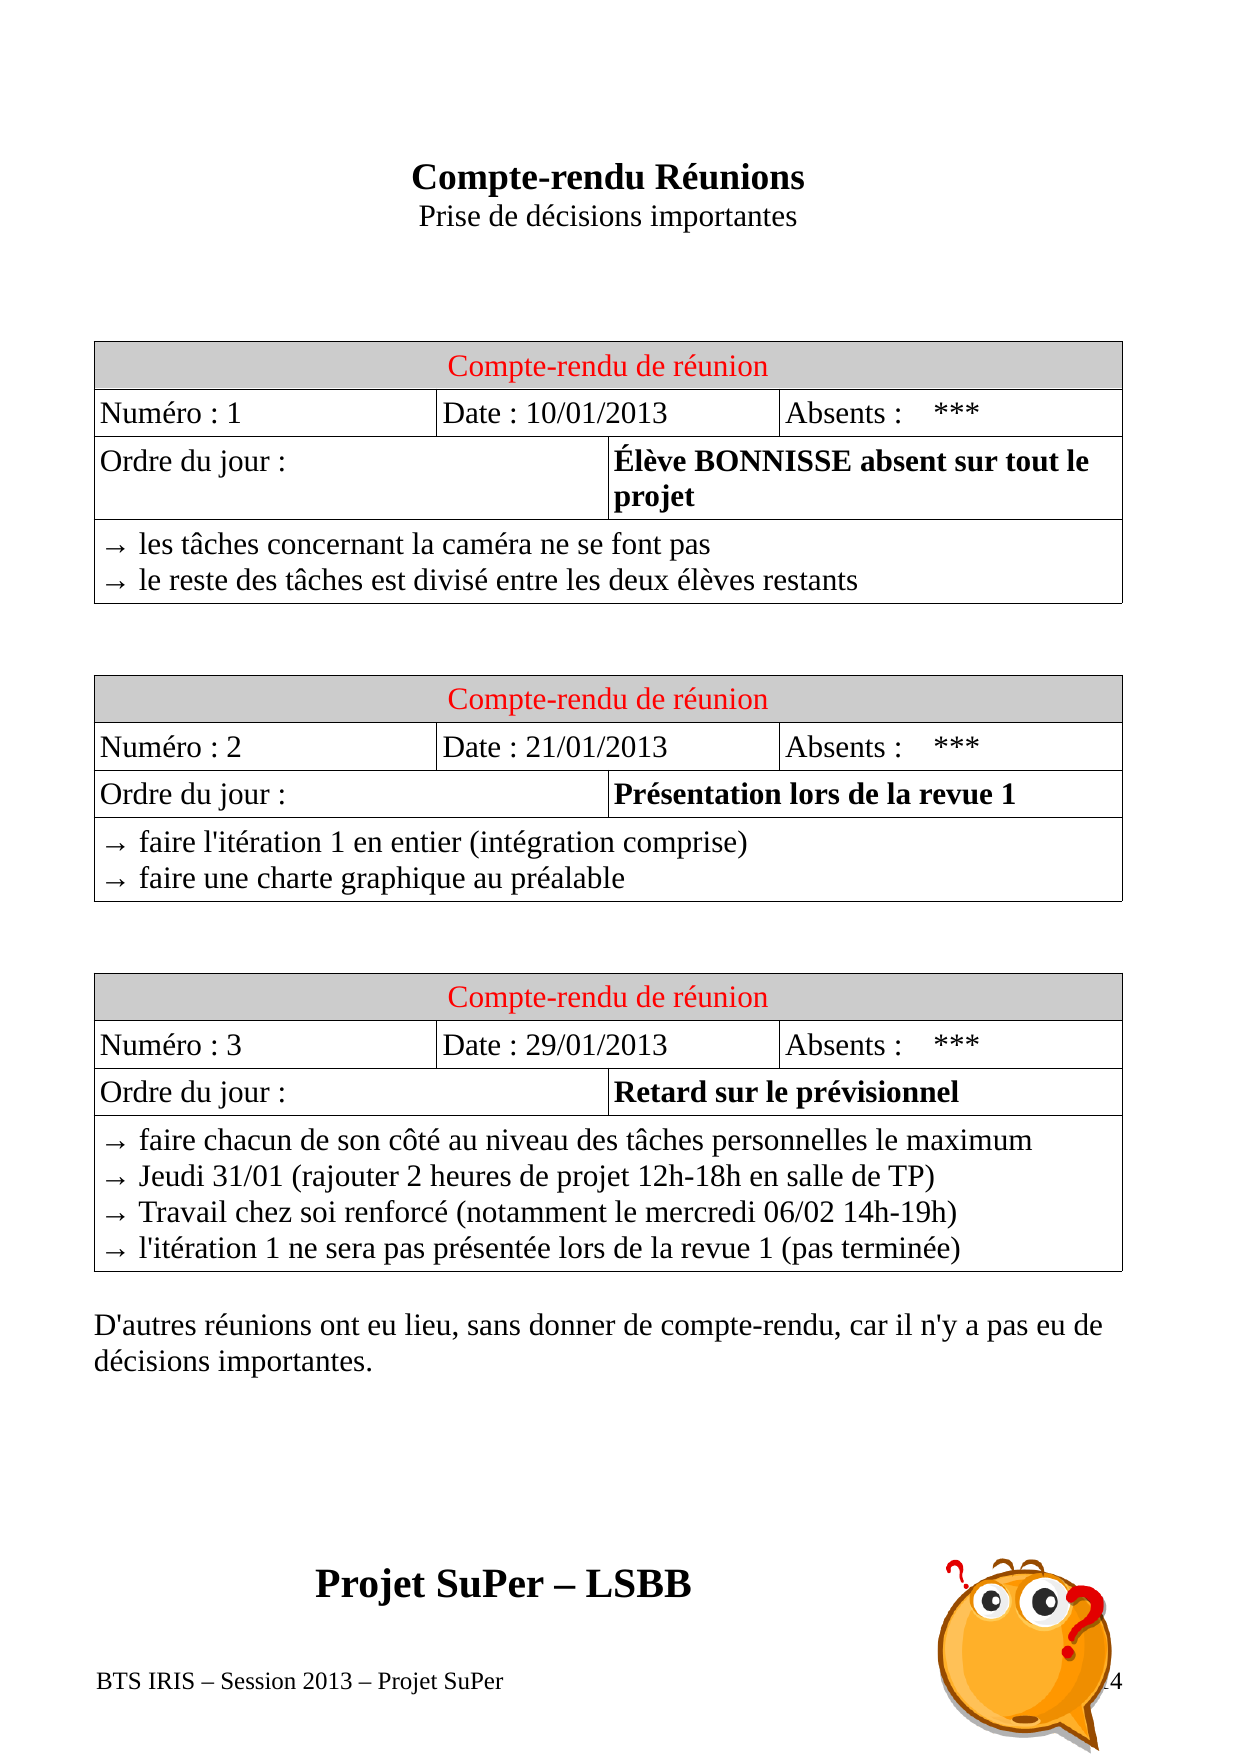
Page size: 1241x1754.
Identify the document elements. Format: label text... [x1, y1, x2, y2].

table_cell Date : 21/01/2013 [437, 723, 779, 770]
table_cell → les tâches concernant la caméra ne se font pas → le reste des tâches est divisé entre les deux élèves restants [95, 520, 1122, 603]
text D'autres réunions ont eu lieu, sans donner de compte-rendu, car il n'y a pas eu de décisions importantes. [94, 1307, 1122, 1378]
table_cell Élève BONNISSE absent sur tout le projet [609, 437, 1122, 519]
table_cell Numéro : 1 [95, 390, 436, 436]
table_header Compte-rendu de réunion [95, 342, 1122, 388]
table_cell Retard sur le prévisionnel [609, 1069, 1122, 1115]
text Compte-rendu Réunions [94, 154, 1122, 197]
table_cell Absents : *** [780, 1021, 1122, 1068]
text Prise de décisions importantes [94, 197, 1122, 233]
table_cell Ordre du jour : [95, 437, 608, 519]
table_cell → faire l'itération 1 en entier (intégration comprise) → faire une charte graphique au préalable [95, 818, 1122, 901]
table_cell → faire chacun de son côté au niveau des tâches personnelles le maximum → Jeudi 31/01 (rajouter 2 heures de projet 12h-18h en salle de TP) → Travail chez soi renforcé (notamment le mercredi 06/02 14h-19h) → l'itération 1 ne sera pas présentée lors de la revue 1 (pas terminée) [95, 1116, 1122, 1271]
text Projet SuPer – LSBB [94, 1558, 921, 1606]
table_cell Absents : *** [780, 723, 1122, 770]
table_cell Ordre du jour : [95, 771, 608, 817]
table_cell Numéro : 3 [95, 1021, 436, 1068]
table_cell Ordre du jour : [95, 1069, 608, 1115]
picture [921, 1556, 1117, 1754]
table_cell Présentation lors de la revue 1 [609, 771, 1122, 817]
table_cell Date : 10/01/2013 [437, 390, 779, 436]
table_cell Numéro : 2 [95, 723, 436, 770]
table_header Compte-rendu de réunion [95, 676, 1122, 722]
table_cell Date : 29/01/2013 [437, 1021, 779, 1068]
table_header Compte-rendu de réunion [95, 974, 1122, 1020]
table_cell Absents : *** [780, 390, 1122, 436]
